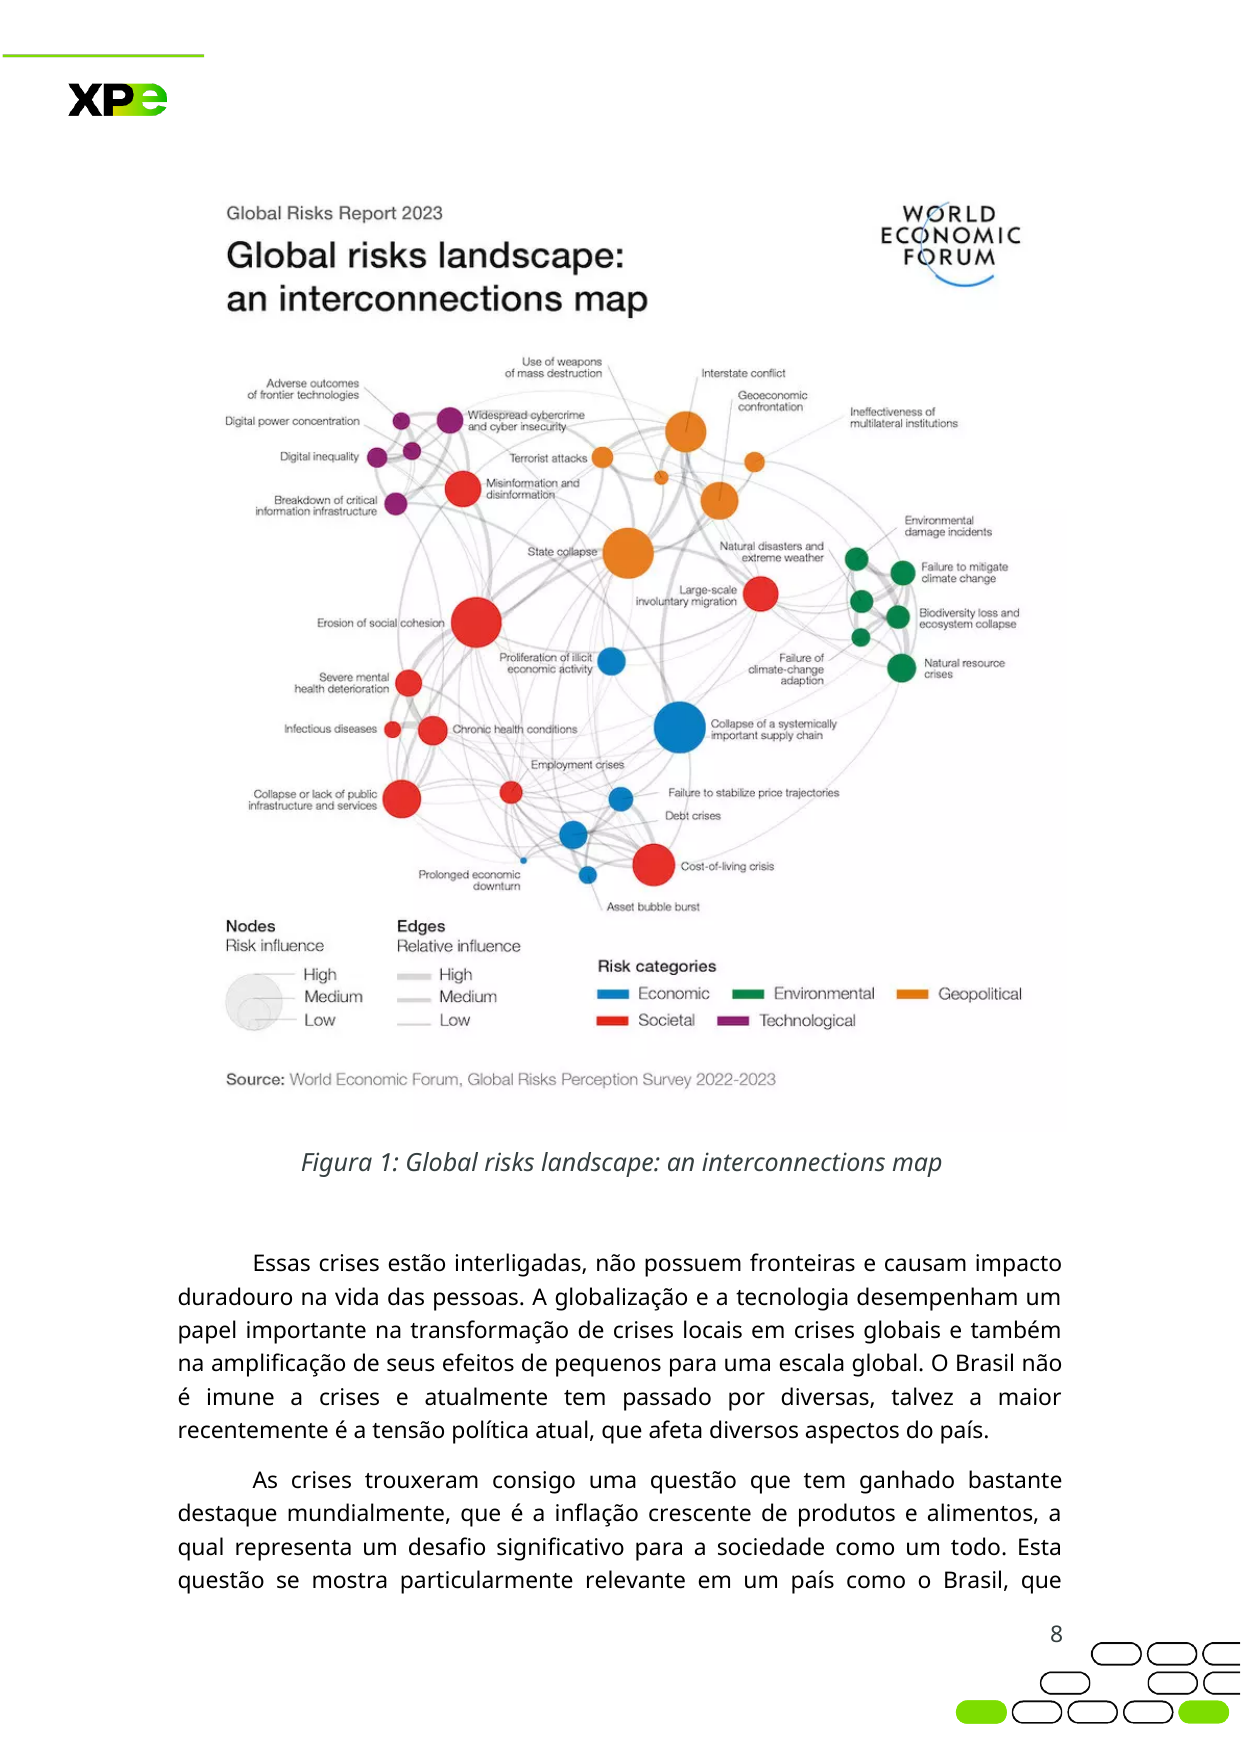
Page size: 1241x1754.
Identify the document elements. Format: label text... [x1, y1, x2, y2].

text As crises trouxeram consigo uma questão que tem ganhado bastante destaque mundialmente, que é a inflação crescente de produtos e alimentos, a qual representa um desafio significativo para a sociedade como um todo. Esta questão se mostra particularmente relevante em um país como o Brasil, que [177, 1462, 1063, 1595]
text Essas crises estão interligadas, não possuem fronteiras e causam impacto duradouro na vida das pessoas. A globalização e a tecnologia desempenham um papel importante na transformação de crises locais em crises globais e também na amplificação de seus efeitos de pequenos para uma escala global. O Brasil não é imune a crises e atualmente tem passado por diversas, talvez a maior recentemente é a tensão política atual, que afeta diversos aspectos do país. [177, 1245, 1063, 1445]
picture [2, 51, 205, 148]
picture [955, 1642, 1241, 1724]
picture [180, 160, 1067, 1132]
text Figura 1: Global risks landscape: an interconnections map [177, 160, 1069, 1178]
